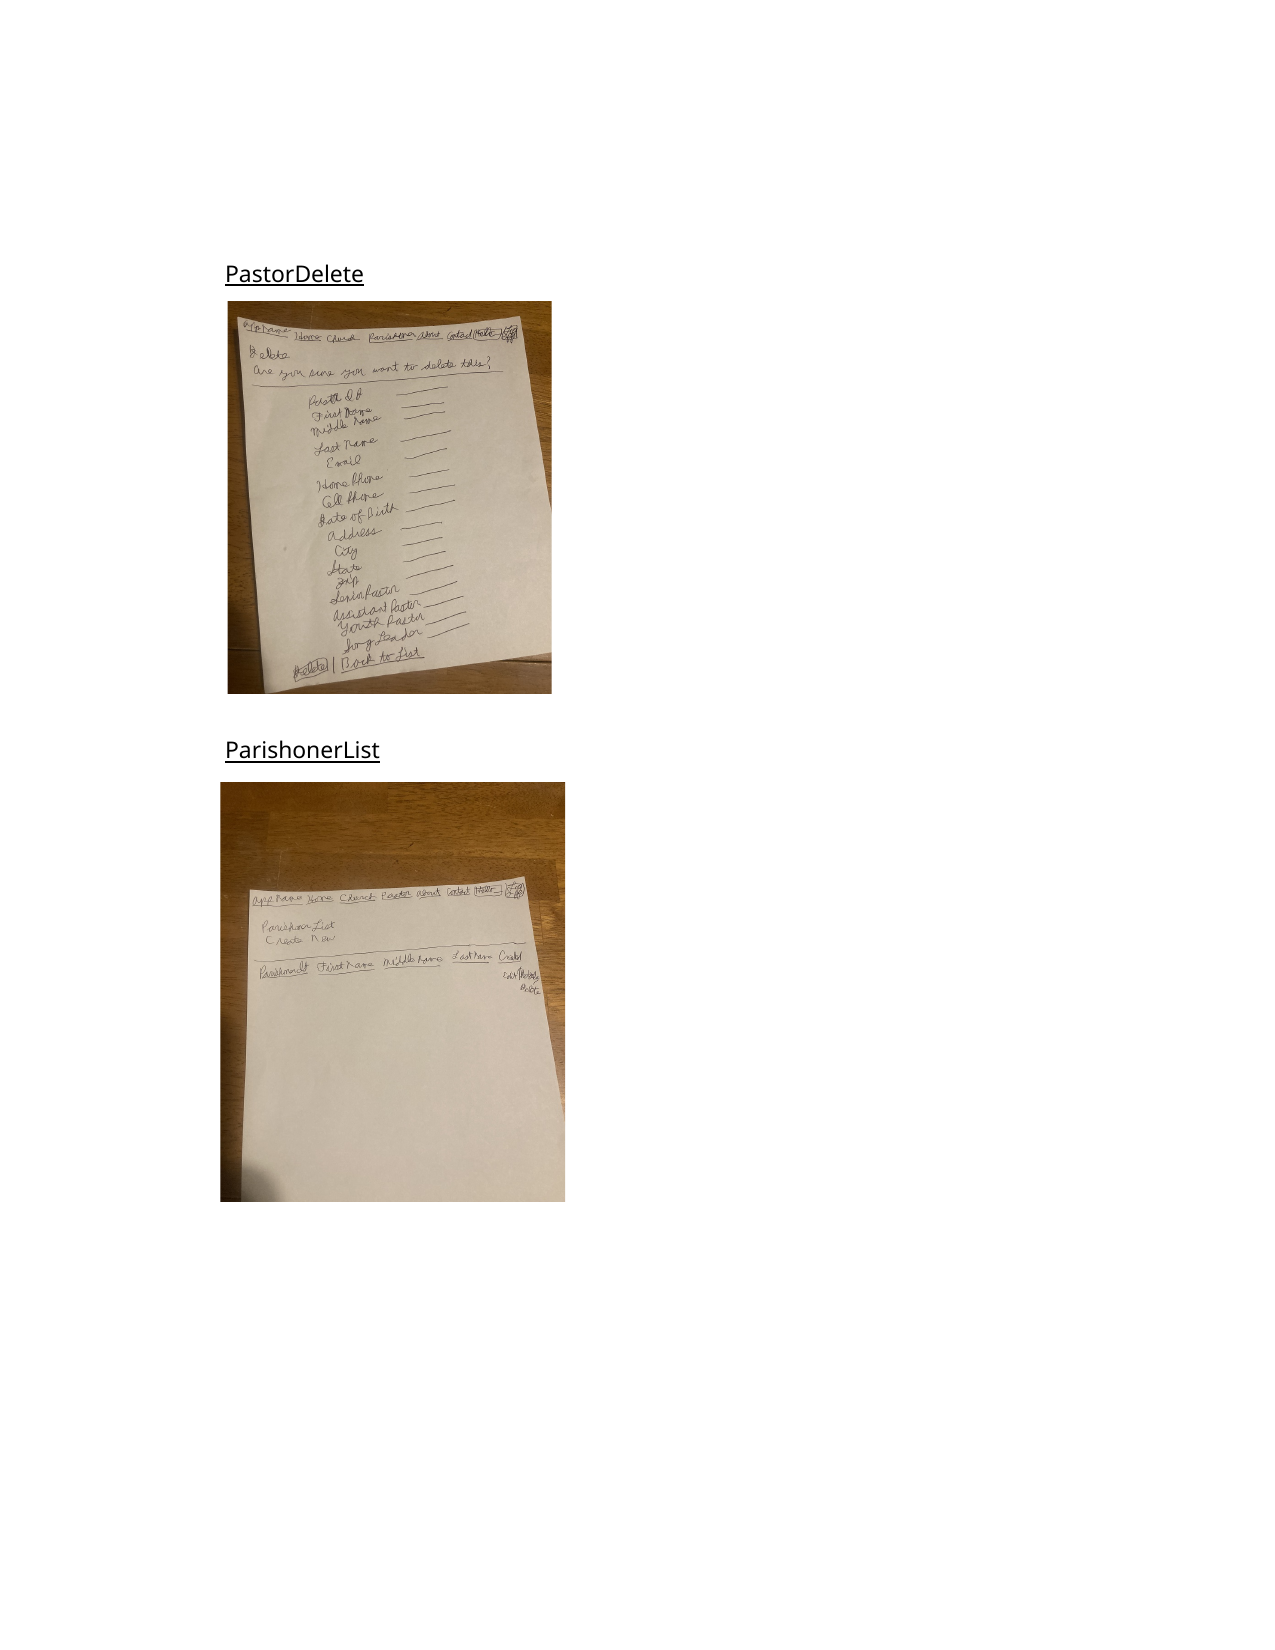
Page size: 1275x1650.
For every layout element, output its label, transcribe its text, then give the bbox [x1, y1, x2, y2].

picture [220, 782, 566, 1202]
text PastorDelete [150, 258, 1125, 289]
text ParishonerList [150, 734, 1125, 766]
picture [227, 301, 552, 694]
